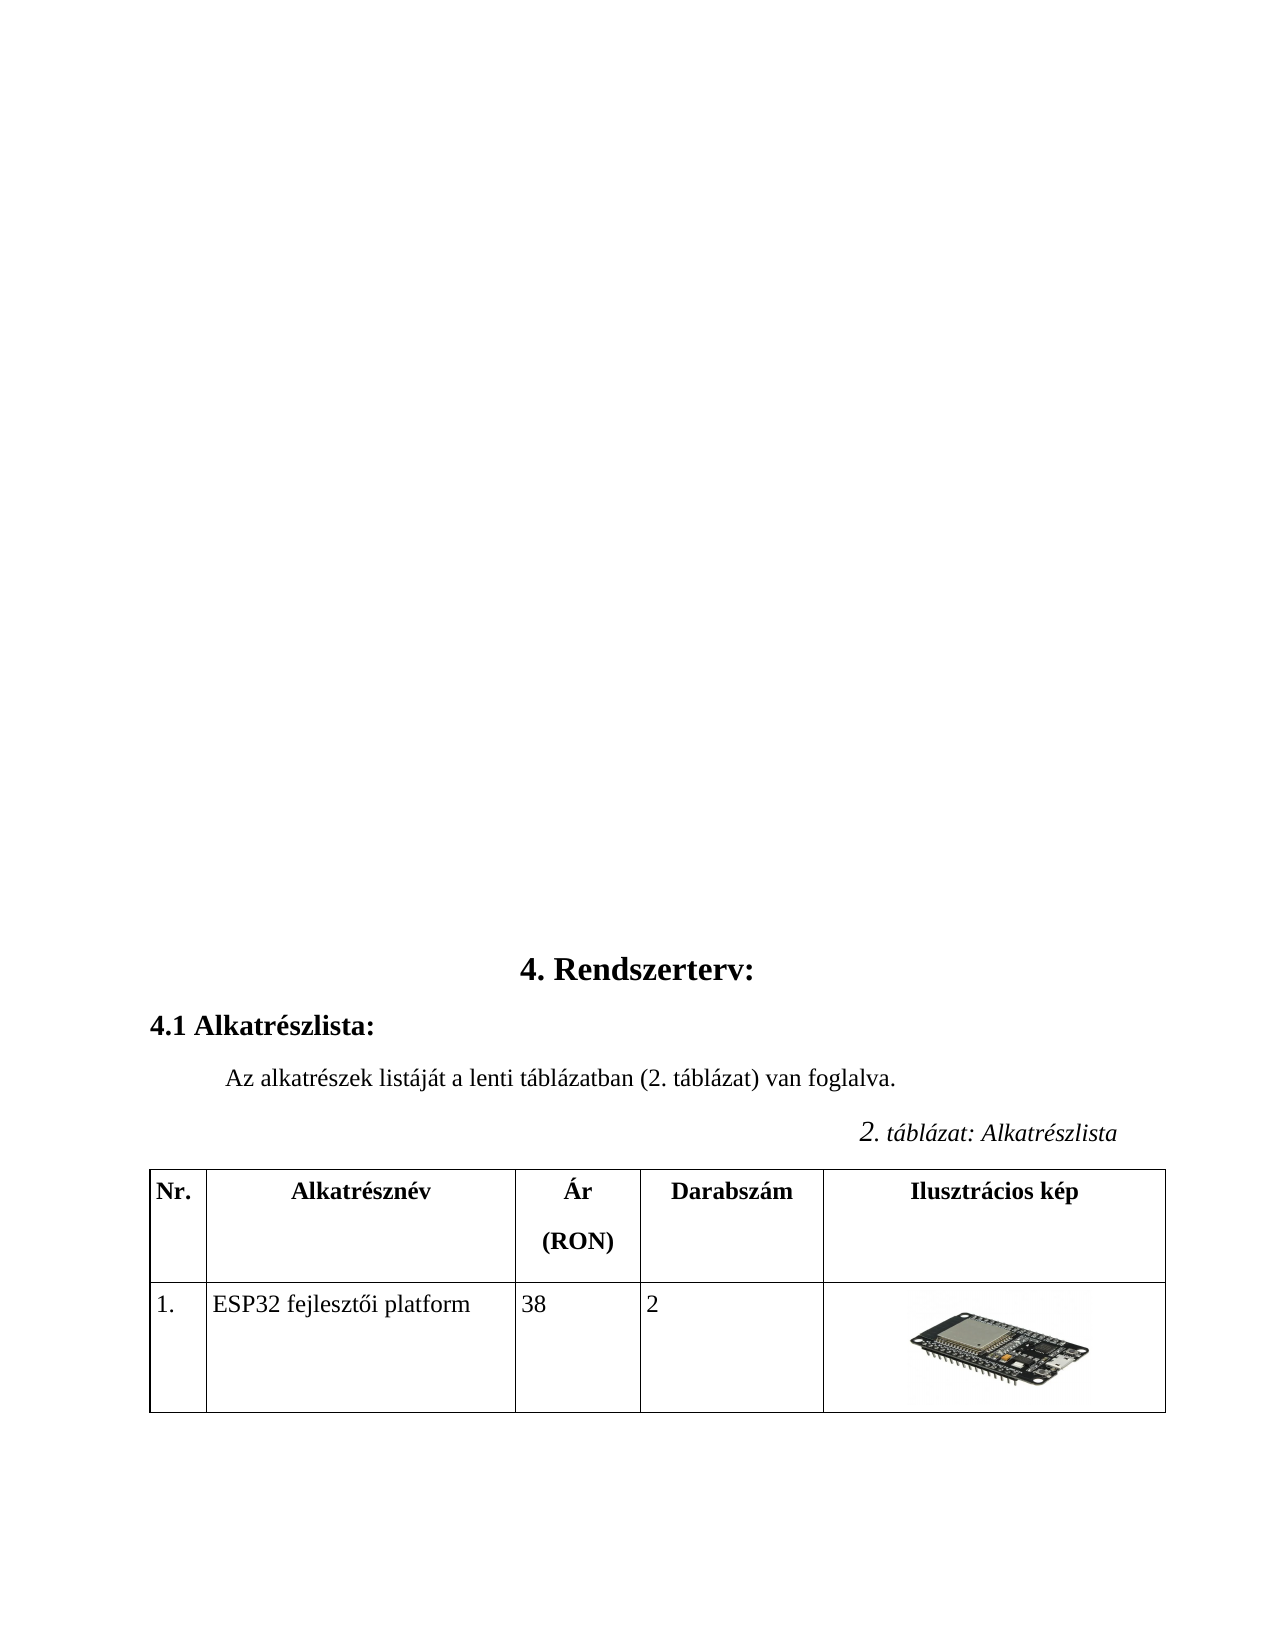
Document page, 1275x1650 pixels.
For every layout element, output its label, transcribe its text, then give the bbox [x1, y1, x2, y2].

table_header Ár (RON) [516, 1170, 640, 1282]
table_header Nr. [151, 1170, 206, 1282]
text 4.1 Alkatrészlista: [150, 1008, 1125, 1041]
text 4. Rendszerterv: [150, 949, 1125, 987]
table_cell 1. [151, 1283, 206, 1412]
text Az alkatrészek listáját a lenti táblázatban (2. táblázat) van foglalva. [150, 1063, 1125, 1092]
table_cell 2 [641, 1283, 823, 1412]
table_header Darabszám [641, 1170, 823, 1282]
table_header Ilusztrácios kép [824, 1170, 1165, 1282]
picture [906, 1290, 1093, 1405]
table_cell [824, 1283, 1165, 1412]
table_header Alkatrésznév [207, 1170, 515, 1282]
text 2. táblázat: Alkatrészlista [150, 1114, 1125, 1147]
table_cell 38 [516, 1283, 640, 1412]
table_cell ESP32 fejlesztői platform [207, 1283, 515, 1412]
